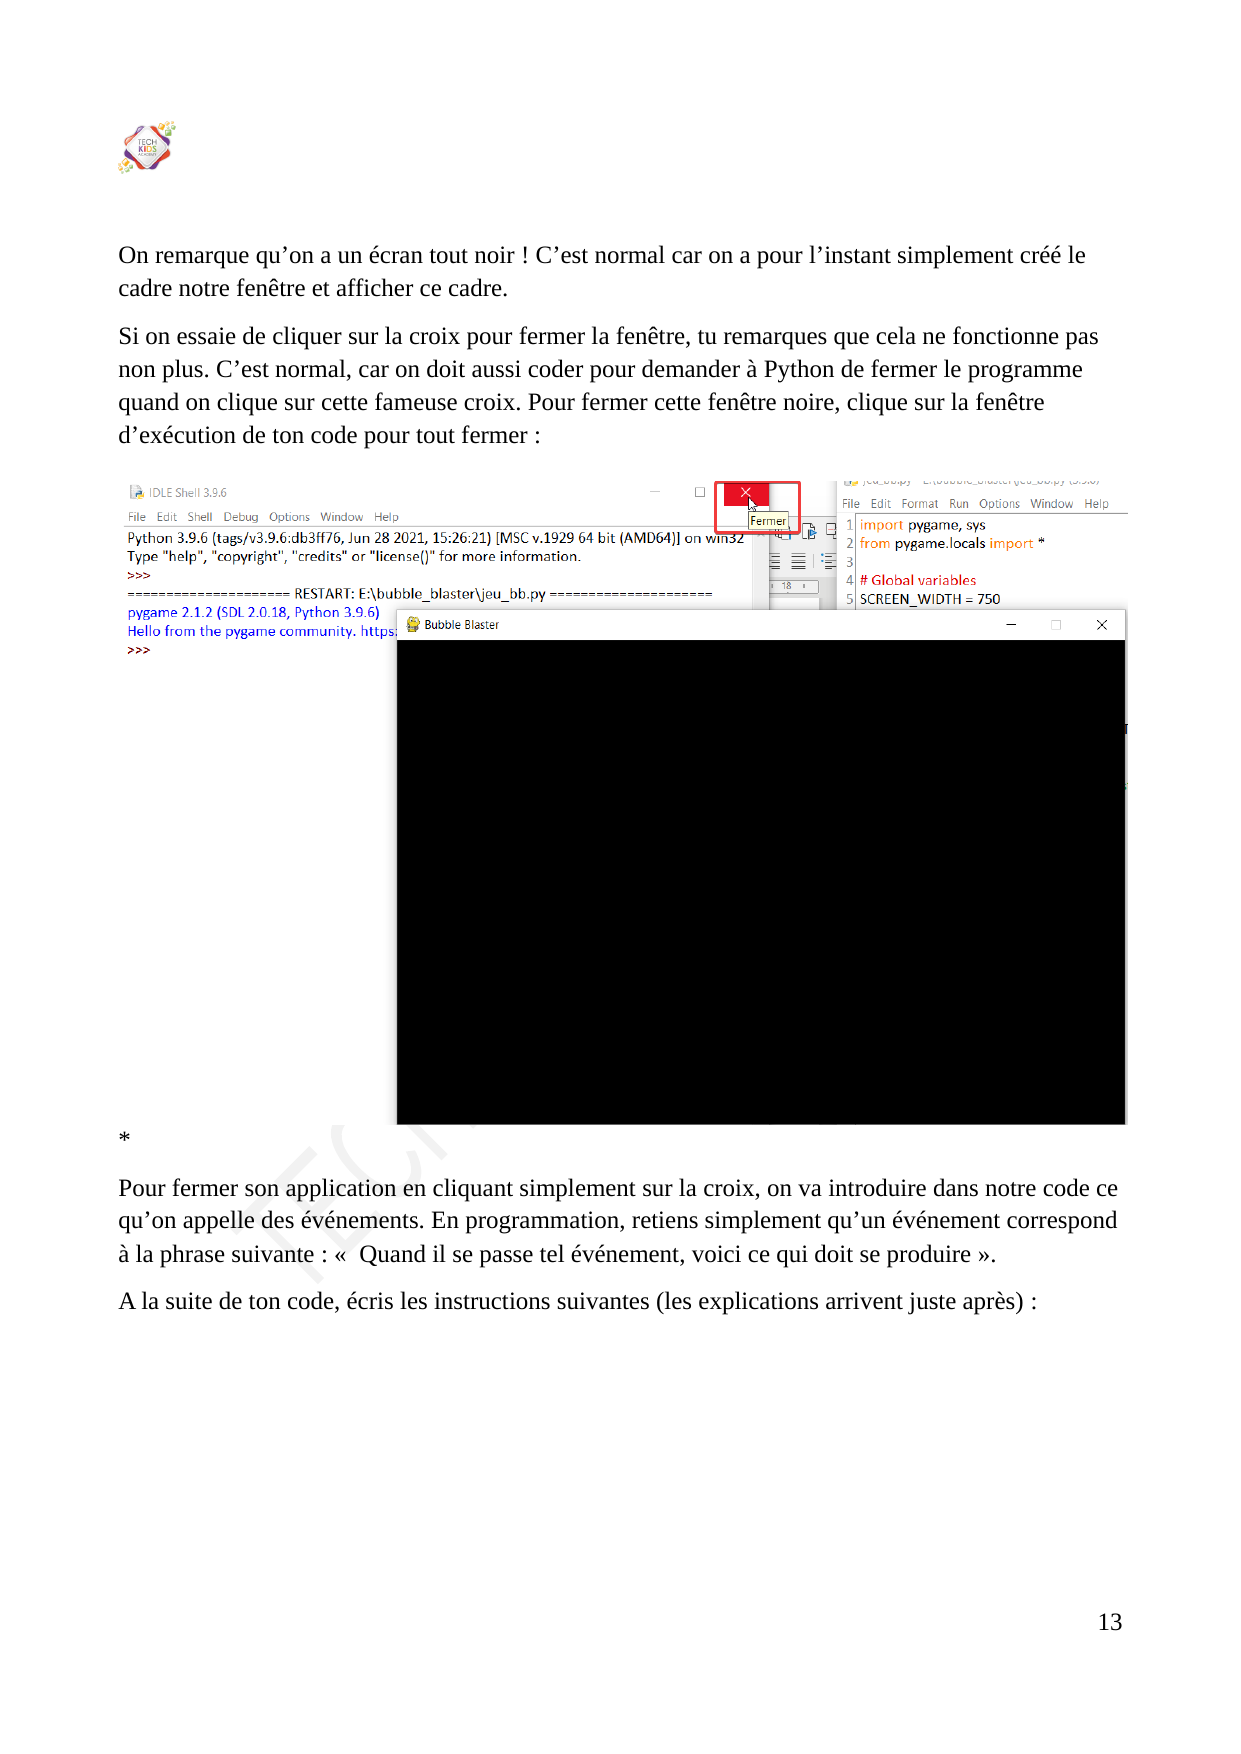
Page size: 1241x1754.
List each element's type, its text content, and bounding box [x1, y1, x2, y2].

text [420, 1125, 1122, 1154]
text * [118, 515, 336, 1154]
picture [123, 481, 1128, 1125]
text Si on essaie de cliquer sur la croix pour fermer la fenêtre, tu remarques que cela ne fonctionne pas non plus. C’est normal, car on doit aussi coder pour demander à Python de fermer le programme quand on clique sur cette fameuse croix. Pour fermer cette fenêtre noire, clique sur la fenêtre d’exécution de ton code pour tout fermer : [118, 321, 1122, 448]
picture [118, 118, 176, 176]
text Pour fermer son application en cliquant simplement sur la croix, on va introduire dans notre code ce qu’on appelle des événements. En programmation, retiens simplement qu’un événement correspond à la phrase suivante : « Quand il se passe tel événement, voici ce qui doit se produire ». [118, 1173, 1122, 1267]
text A la suite de ton code, écris les instructions suivantes (les explications arrivent juste après) : [118, 1286, 1122, 1315]
text [342, 1125, 434, 1154]
text On remarque qu’on a un écran tout noir ! C’est normal car on a pour l’instant simplement créé le cadre notre fenêtre et afficher ce cadre. [118, 240, 1122, 302]
